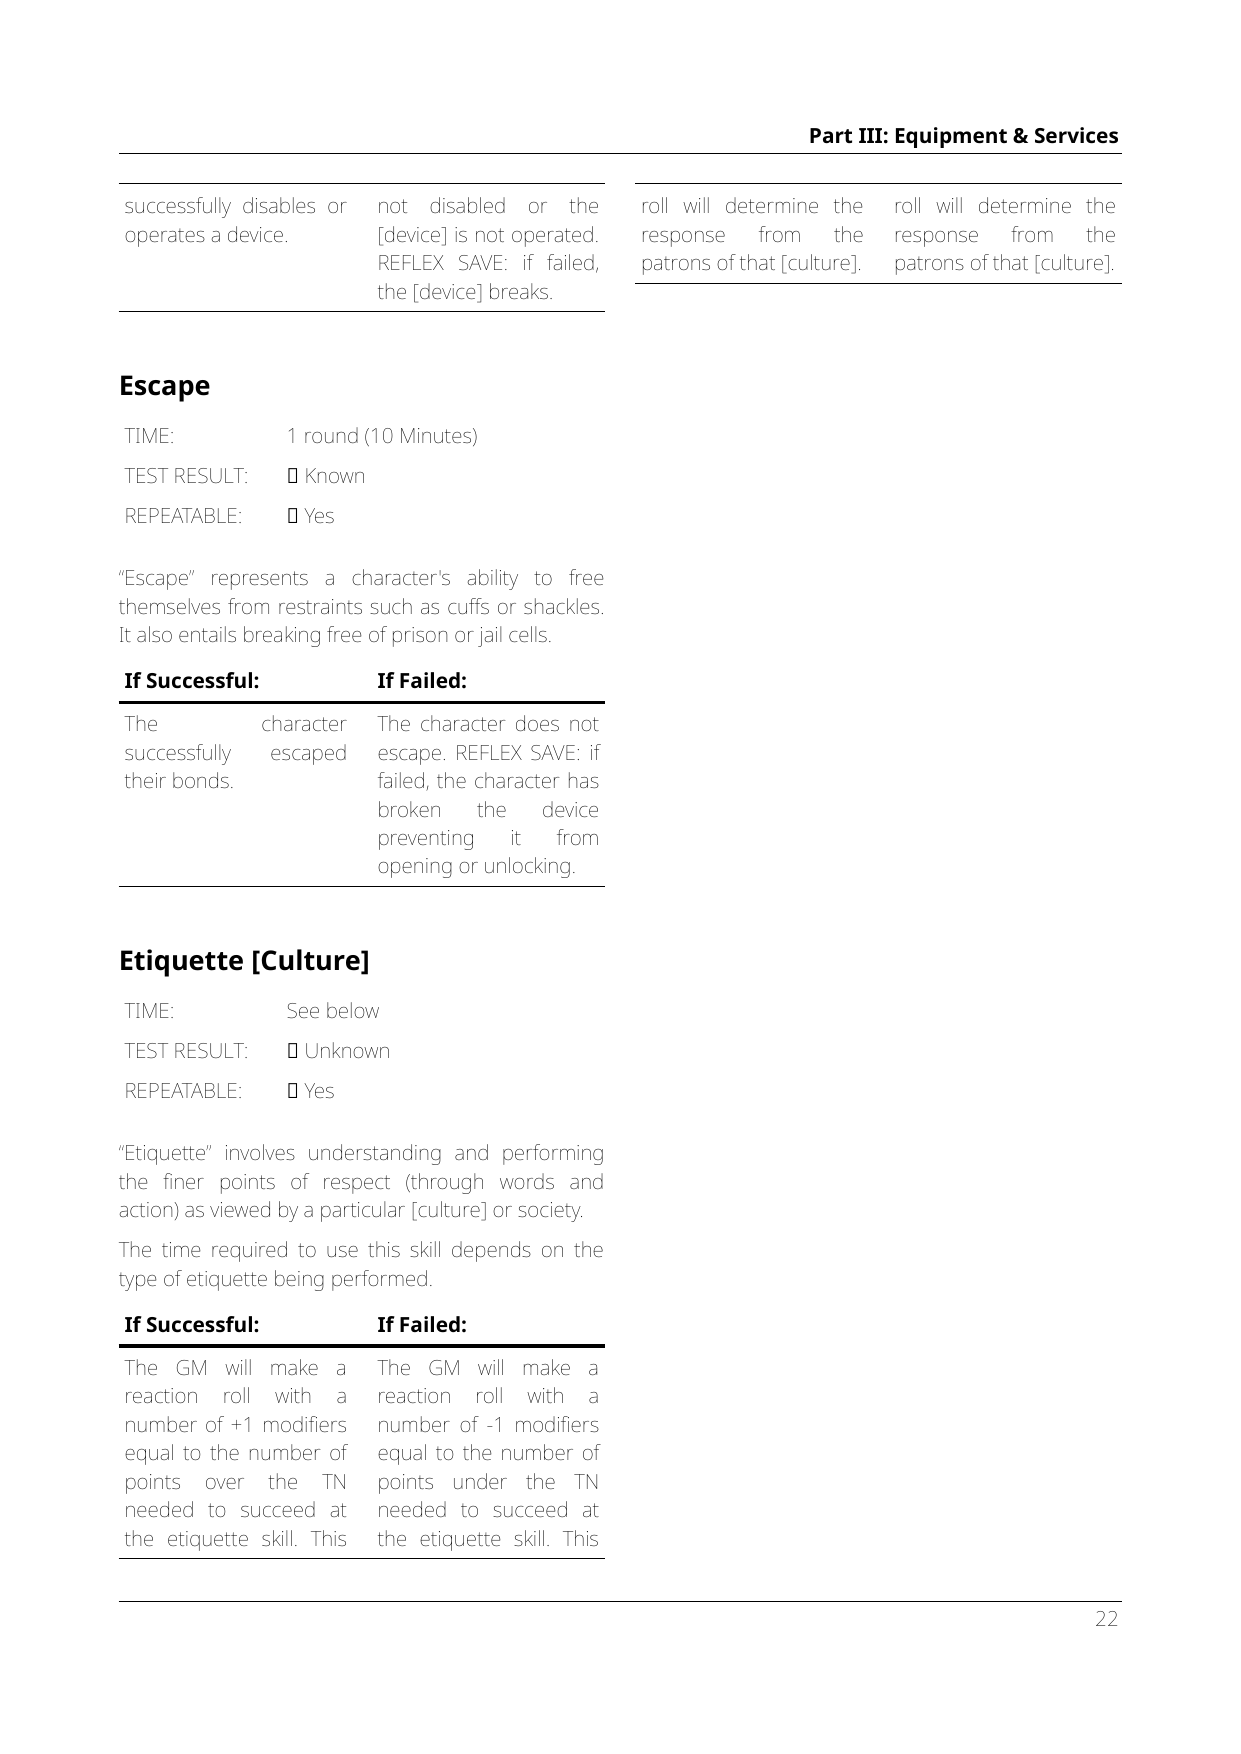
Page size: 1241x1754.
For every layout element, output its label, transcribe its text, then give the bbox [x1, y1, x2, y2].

table_header If Successful: [119, 661, 353, 701]
table_cell TEST RESULT: [119, 455, 281, 495]
table_cell The GM will make a reaction roll with a number of +1 modifiers equal to the number of points over the TN needed to succeed at the etiquette skill. This [119, 1348, 353, 1558]
table_cell REPEATABLE: [119, 1070, 281, 1110]
table_header If Successful: [119, 1305, 353, 1344]
table_header See below [281, 990, 605, 1030]
text “Etiquette” involves understanding and performing the finer points of respect (through words and action) as viewed by a particular [culture] or society. [118, 1110, 605, 1224]
text Etiquette [Culture] [118, 941, 605, 978]
table_header TIME: [119, 415, 281, 455]
table_cell [353, 1348, 372, 1558]
text “Escape” represents a character's ability to free themselves from restraints such as cuffs or shackles. It also entails breaking free of prison or jail cells. [118, 535, 605, 649]
table_cell roll will determine the response from the patrons of that [culture]. [635, 184, 869, 282]
table_cell  Known [281, 455, 605, 495]
table_header TIME: [119, 990, 281, 1030]
table_cell  Yes [281, 495, 605, 535]
table_header If Failed: [372, 1305, 605, 1344]
table_header [353, 661, 372, 701]
table_cell [869, 184, 888, 282]
table_cell The character does not escape. REFLEX SAVE: if failed, the character has broken the device preventing it from opening or unlocking. [372, 704, 605, 886]
table_cell roll will determine the response from the patrons of that [culture]. [888, 184, 1122, 282]
table_header If Failed: [372, 661, 605, 701]
table_header [353, 1305, 372, 1344]
table_cell  Unknown [281, 1030, 605, 1070]
table_cell The character successfully escaped their bonds. [119, 704, 353, 886]
table_cell not disabled or the [device] is not operated. REFLEX SAVE: if failed, the [device] breaks. [372, 184, 605, 311]
text Escape [118, 366, 605, 403]
table_header 1 round (10 Minutes) [281, 415, 605, 455]
table_cell TEST RESULT: [119, 1030, 281, 1070]
text The time required to use this skill depends on the type of etiquette being performed. [118, 1236, 605, 1292]
table_cell [353, 184, 372, 311]
table_cell REPEATABLE: [119, 495, 281, 535]
table_cell [353, 704, 372, 886]
table_cell successfully disables or operates a device. [119, 184, 353, 311]
table_cell  Yes [281, 1070, 605, 1110]
table_cell The GM will make a reaction roll with a number of -1 modifiers equal to the number of points under the TN needed to succeed at the etiquette skill. This [372, 1348, 605, 1558]
